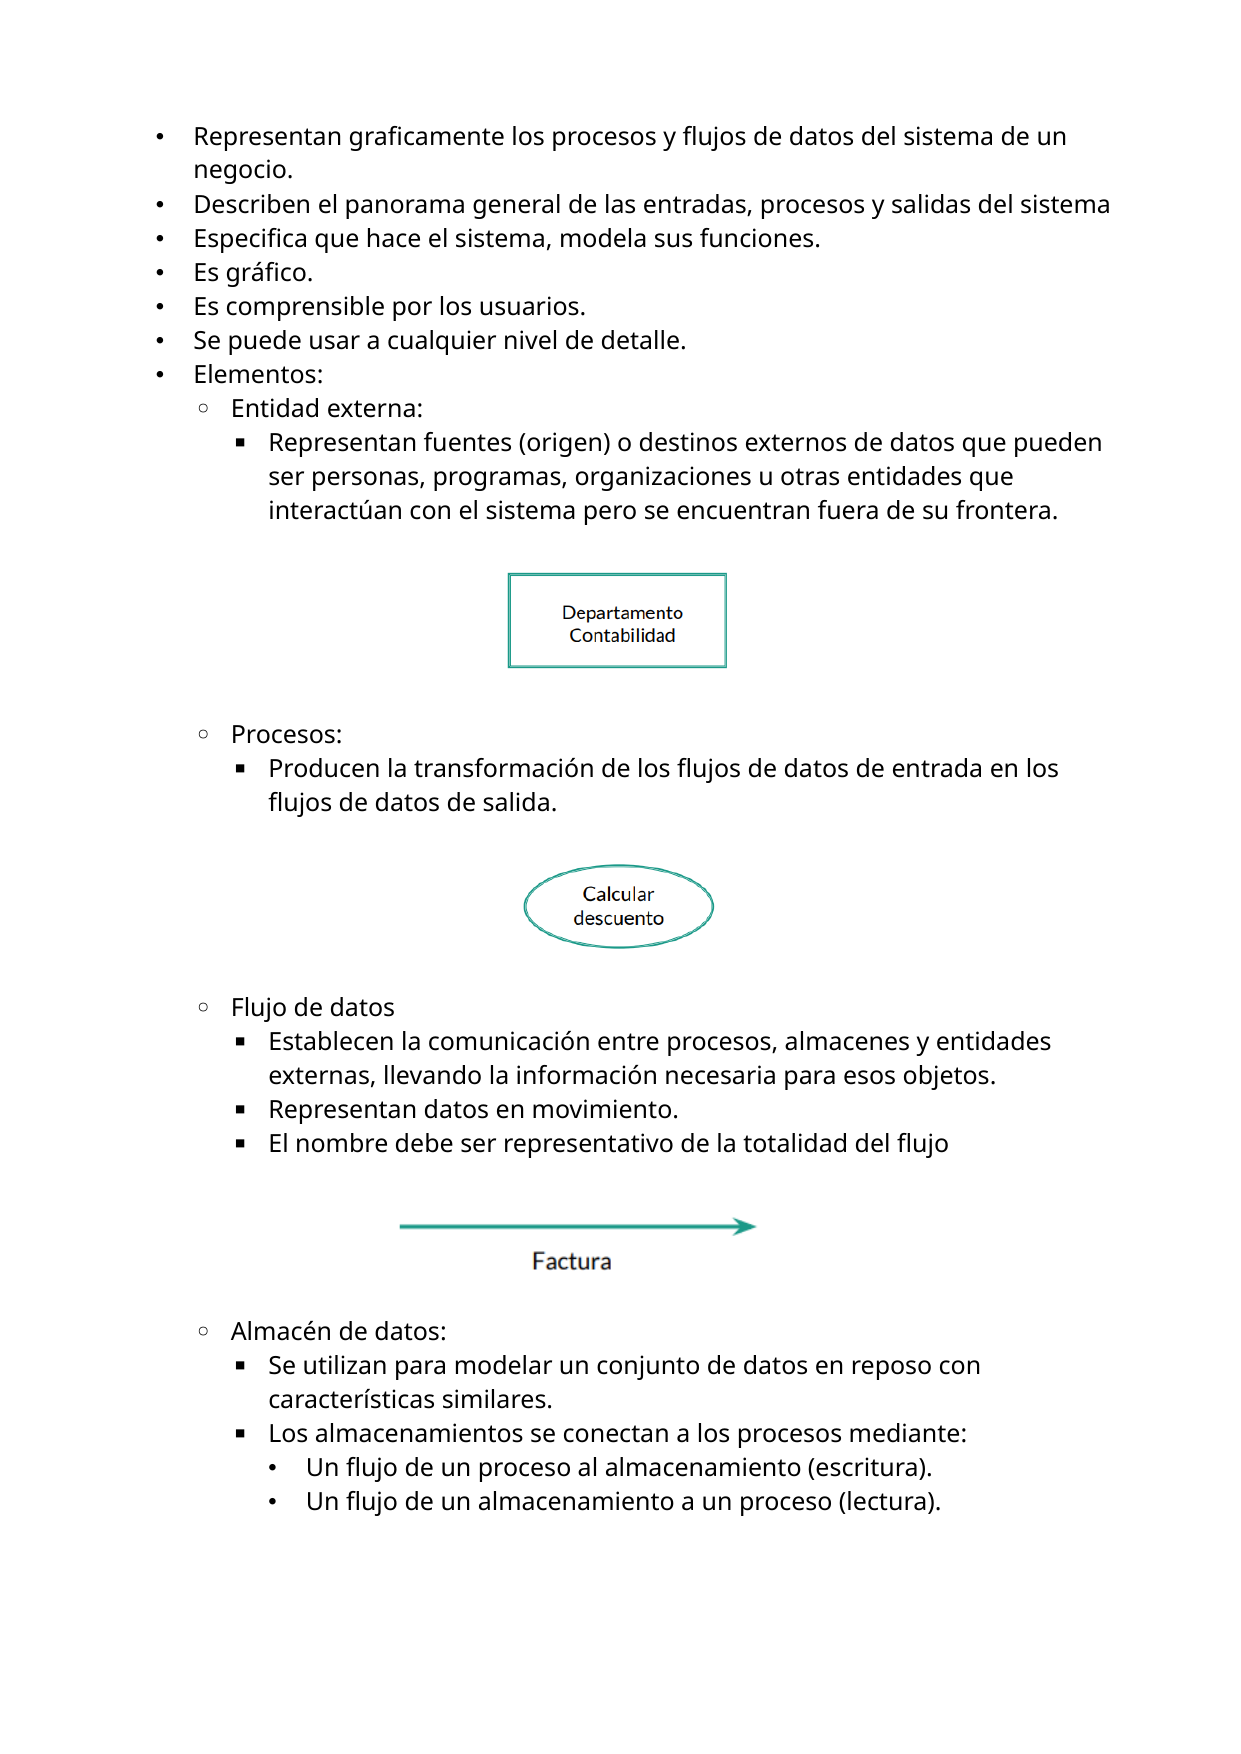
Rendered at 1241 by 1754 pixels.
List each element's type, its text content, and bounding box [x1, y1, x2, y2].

list Entidad externa: [193, 391, 1122, 425]
list Representan fuentes (origen) o destinos externos de datos que pueden ser personas, programas, organizaciones u otras entidades que interactúan con el sistema pero se encuentran fuera de su frontera. [231, 425, 1122, 527]
picture [392, 1197, 764, 1280]
list Un flujo de un proceso al almacenamiento (escritura). [268, 1450, 1122, 1484]
list Un flujo de un almacenamiento a un proceso (lectura). [268, 1484, 1122, 1518]
list Elementos: [156, 357, 1122, 391]
list Describen el panorama general de las entradas, procesos y salidas del sistema [156, 186, 1122, 220]
list Almacén de datos: [193, 1313, 1122, 1348]
list Se utilizan para modelar un conjunto de datos en reposo con características similares. [231, 1348, 1122, 1416]
list Producen la transformación de los flujos de datos de entrada en los flujos de datos de salida. [231, 751, 1122, 819]
list El nombre debe ser representativo de la totalidad del flujo [231, 1126, 1122, 1160]
list Especifica que hace el sistema, modela sus funciones. [156, 220, 1122, 254]
picture [519, 853, 721, 956]
list Los almacenamientos se conectan a los procesos mediante: [231, 1416, 1122, 1450]
list Procesos: [193, 717, 1122, 751]
picture [498, 561, 743, 683]
list Representan datos en movimiento. [231, 1092, 1122, 1126]
list Establecen la comunicación entre procesos, almacenes y entidades externas, llevando la información necesaria para esos objetos. [231, 1024, 1122, 1092]
list Se puede usar a cualquier nivel de detalle. [156, 322, 1122, 357]
list Flujo de datos [193, 990, 1122, 1024]
list Es comprensible por los usuarios. [156, 288, 1122, 322]
list Representan graficamente los procesos y flujos de datos del sistema de un negocio. [156, 118, 1122, 186]
list Es gráfico. [156, 254, 1122, 288]
